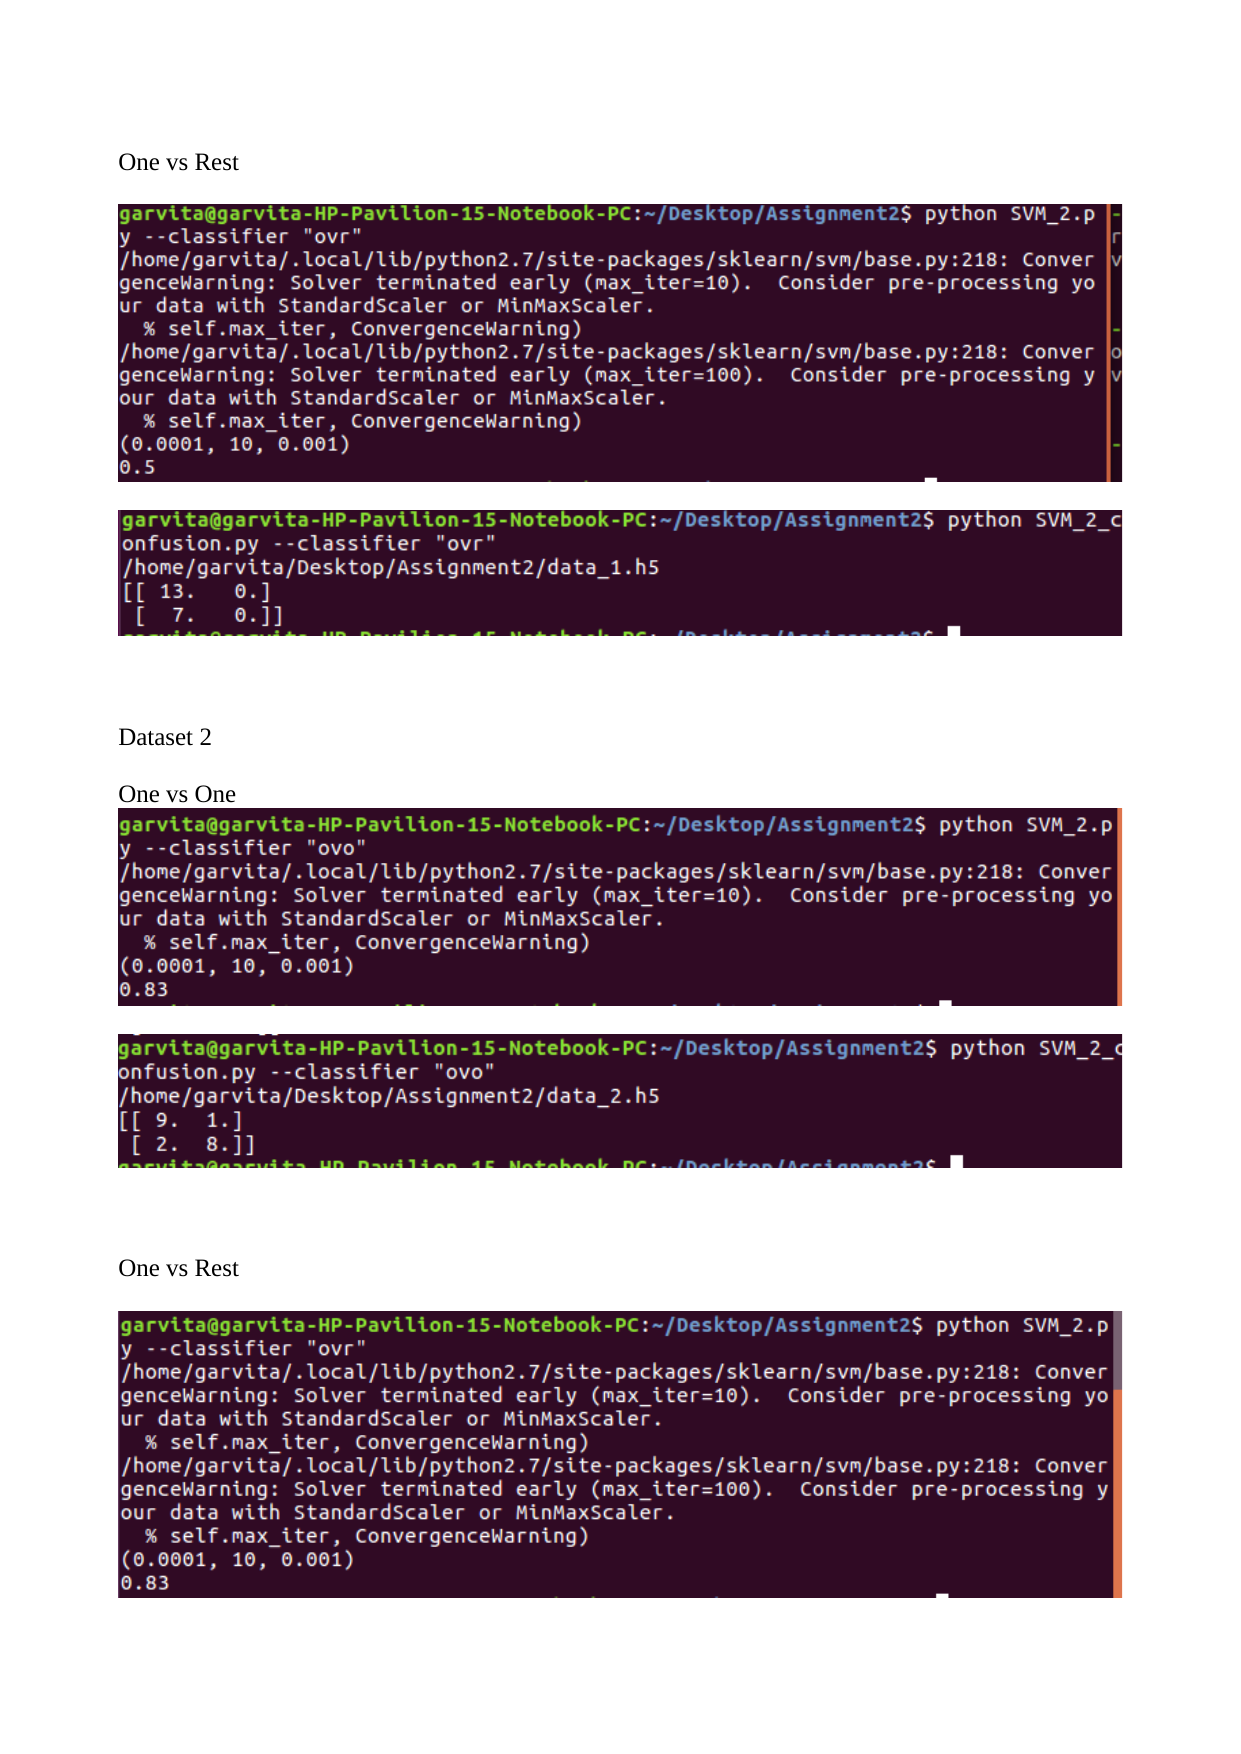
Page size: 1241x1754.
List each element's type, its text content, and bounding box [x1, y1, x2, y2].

text One vs Rest [118, 147, 1122, 176]
text One vs Rest [118, 1253, 1122, 1282]
text Dataset 2 [118, 722, 1122, 751]
picture [118, 1034, 1123, 1168]
text One vs One [118, 779, 1122, 808]
picture [118, 808, 1123, 1006]
picture [118, 510, 1123, 636]
picture [118, 204, 1123, 482]
picture [118, 1311, 1123, 1598]
